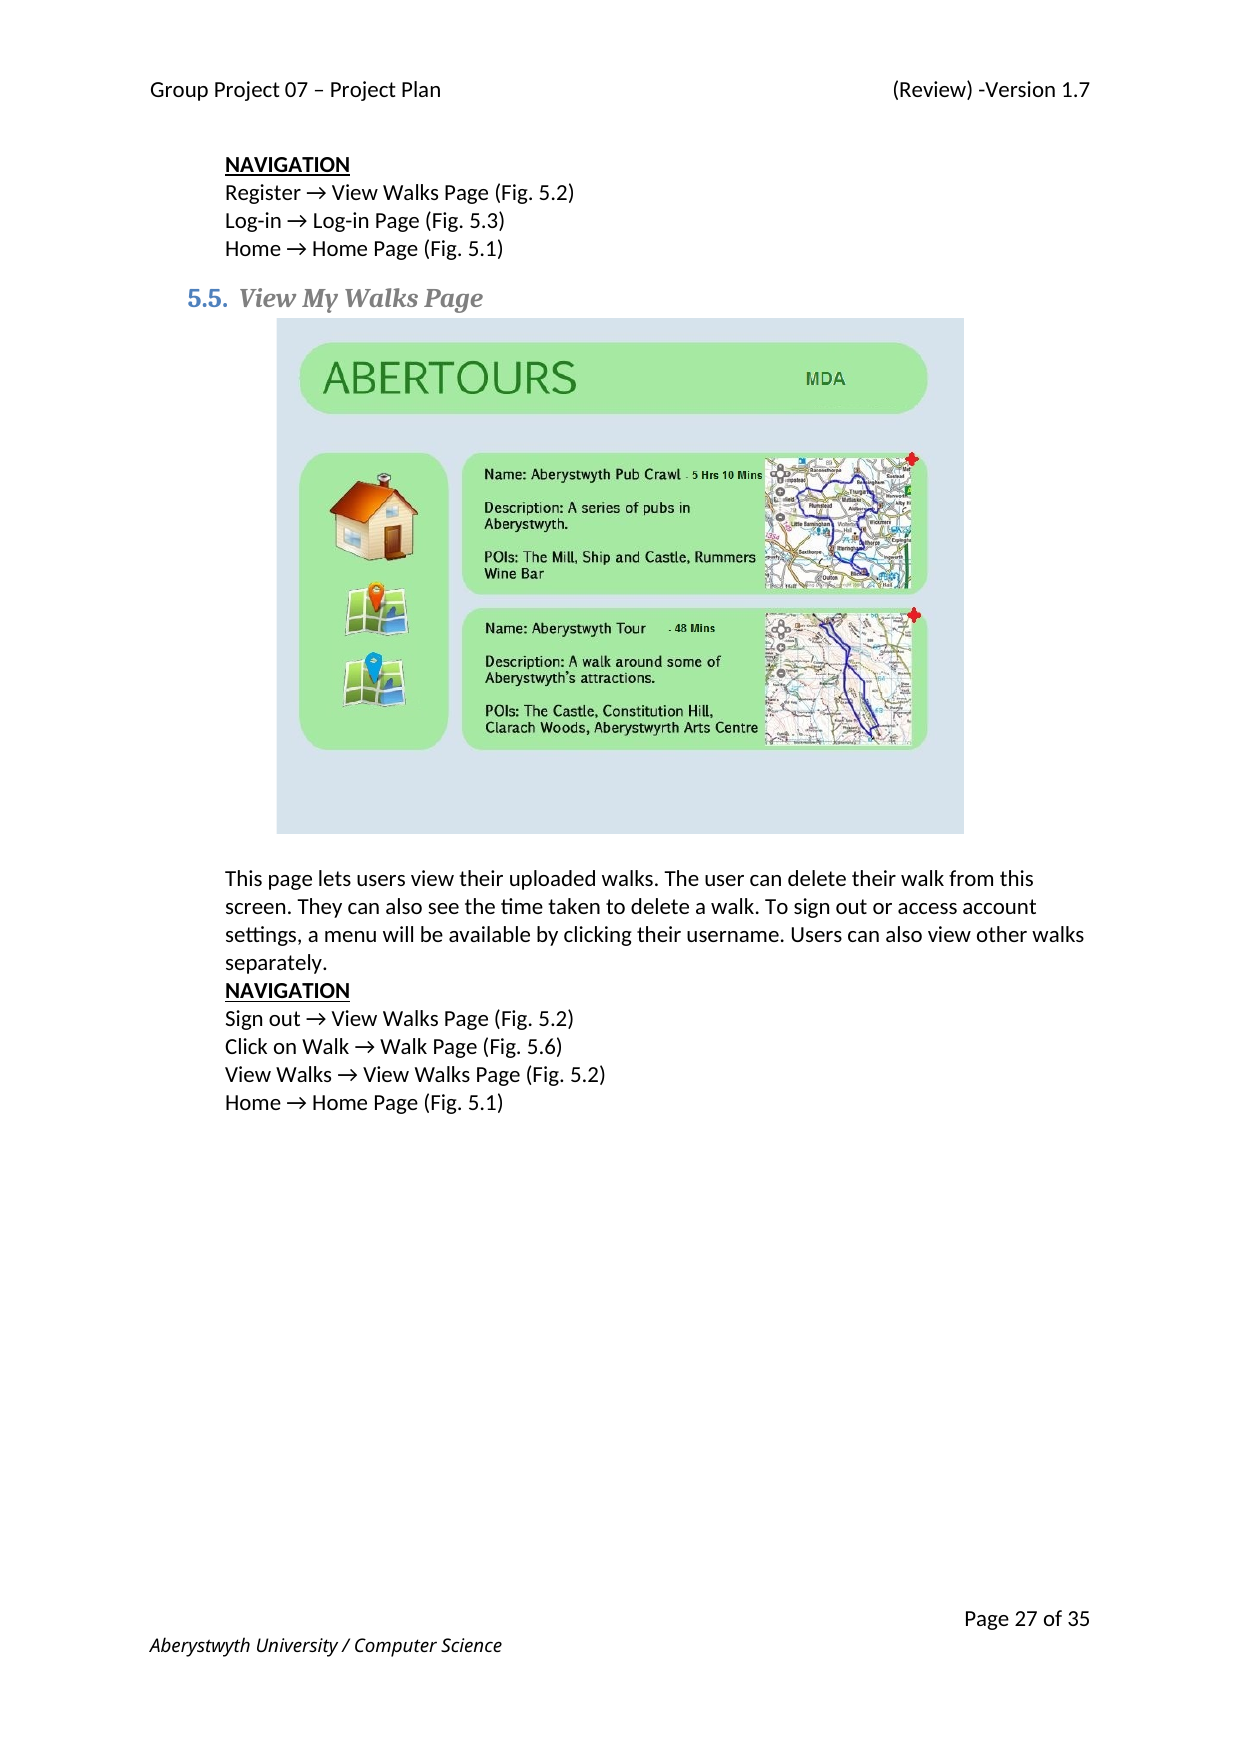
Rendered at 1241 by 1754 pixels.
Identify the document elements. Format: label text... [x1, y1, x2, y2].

text Register → View Walks Page (Fig. 5.2) [225, 178, 1090, 206]
text NAVIGATION [225, 150, 1090, 178]
text NAVIGATION [225, 976, 1090, 1004]
text This page lets users view their uploaded walks. The user can delete their walk from this screen. They can also see the time taken to delete a walk. To sign out or access account settings, a menu will be available by clicking their username. Users can also view other walks separately. [225, 864, 1090, 976]
text Home → Home Page (Fig. 5.1) [225, 234, 1090, 262]
text View Walks → View Walks Page (Fig. 5.2) [225, 1060, 1090, 1088]
text Click on Walk → Walk Page (Fig. 5.6) [225, 1032, 1090, 1060]
subtitle View My Walks Page [187, 283, 1090, 314]
text Home → Home Page (Fig. 5.1) [225, 1088, 1090, 1116]
text Sign out → View Walks Page (Fig. 5.2) [225, 1004, 1090, 1032]
text Log-in → Log-in Page (Fig. 5.3) [225, 206, 1090, 234]
